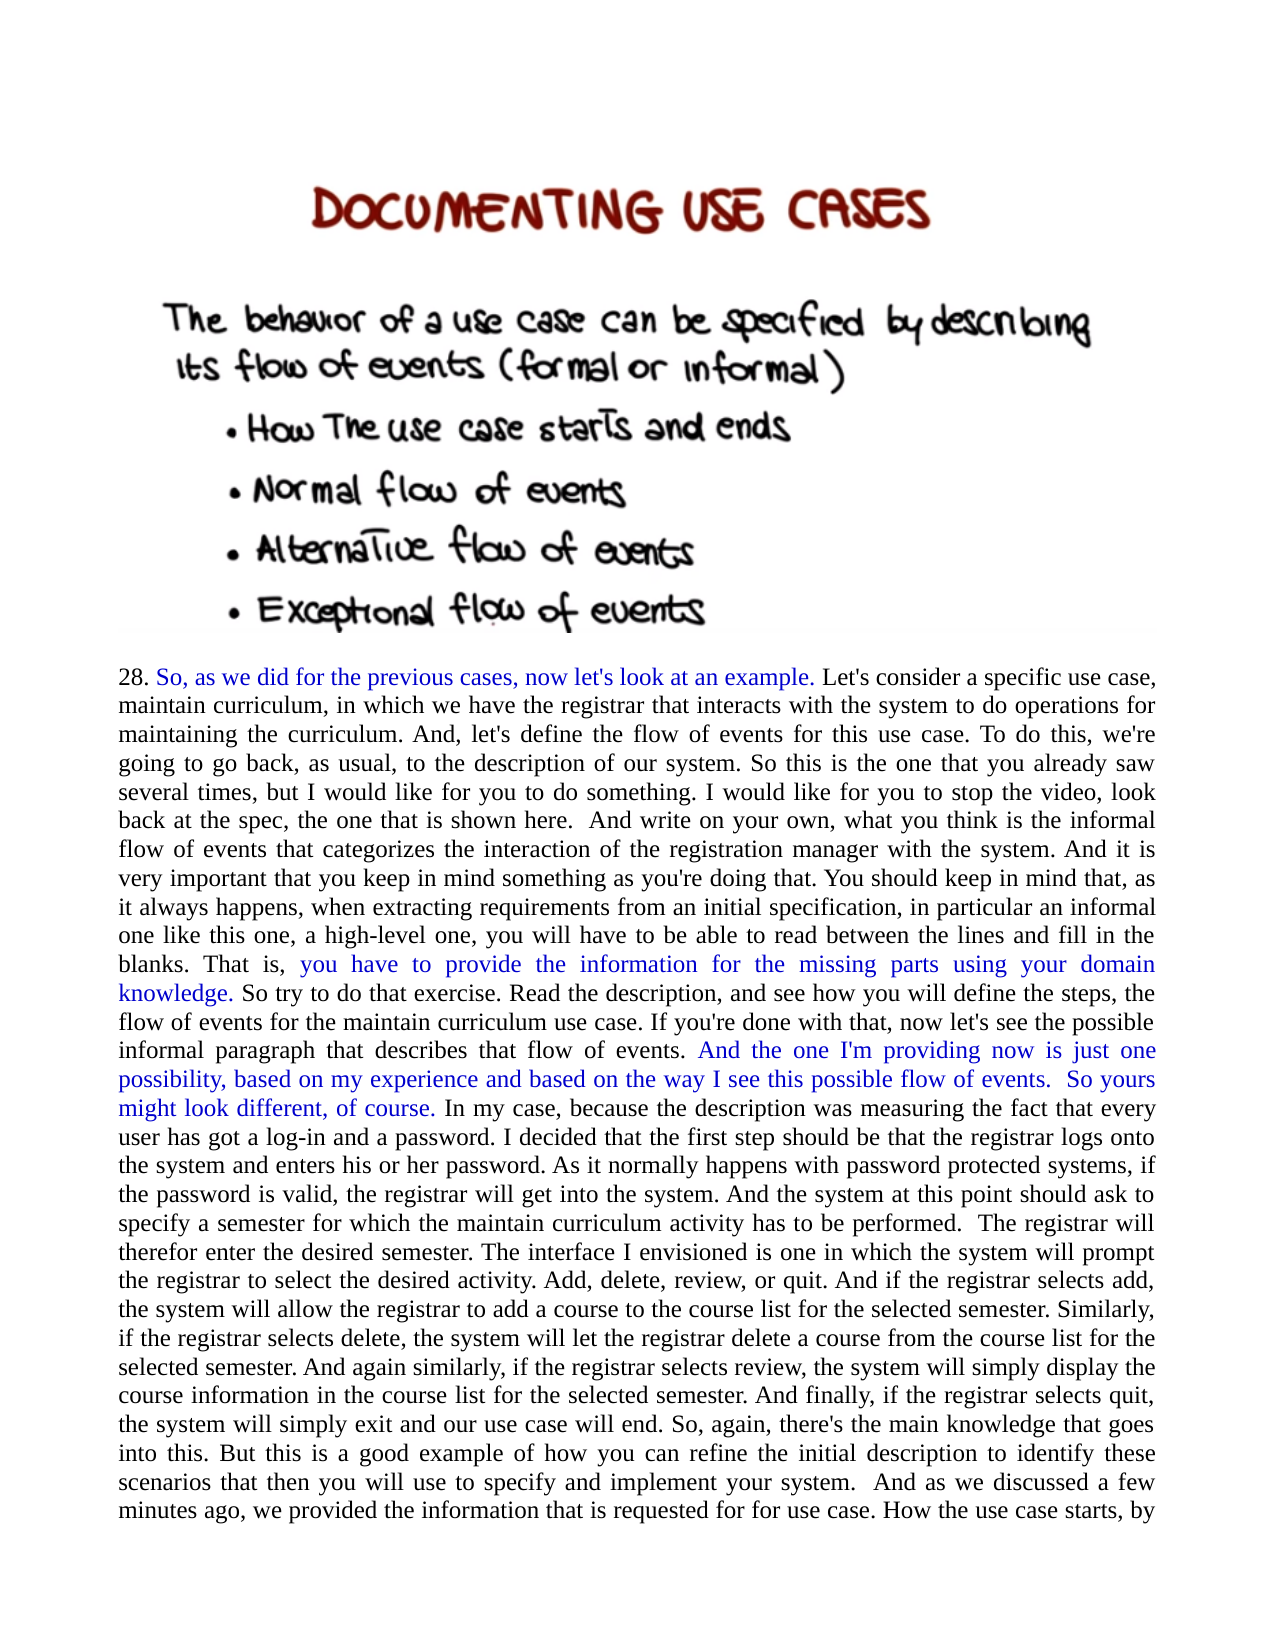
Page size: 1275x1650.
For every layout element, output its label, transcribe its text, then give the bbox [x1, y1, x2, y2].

text 28. So, as we did for the previous cases, now let's look at an example. Let's consider a specific use case, maintain curriculum, in which we have the registrar that interacts with the system to do operations for maintaining the curriculum. And, let's define the flow of events for this use case. To do this, we're going to go back, as usual, to the description of our system. So this is the one that you already saw several times, but I would like for you to do something. I would like for you to stop the video, look back at the spec, the one that is shown here. And write on your own, what you think is the informal flow of events that categorizes the interaction of the registration manager with the system. And it is very important that you keep in mind something as you're doing that. You should keep in mind that, as it always happens, when extracting requirements from an initial specification, in particular an informal one like this one, a high-level one, you will have to be able to read between the lines and fill in the blanks. That is, you have to provide the information for the missing parts using your domain knowledge. So try to do that exercise. Read the description, and see how you will define the steps, the flow of events for the maintain curriculum use case. If you're done with that, now let's see the possible informal paragraph that describes that flow of events. And the one I'm providing now is just one possibility, based on my experience and based on the way I see this possible flow of events. So yours might look different, of course. In my case, because the description was measuring the fact that every user has got a log-in and a password. I decided that the first step should be that the registrar logs onto the system and enters his or her password. As it normally happens with password protected systems, if the password is valid, the registrar will get into the system. And the system at this point should ask to specify a semester for which the maintain curriculum activity has to be performed. The registrar will therefor enter the desired semester. The interface I envisioned is one in which the system will prompt the registrar to select the desired activity. Add, delete, review, or quit. And if the registrar selects add, the system will allow the registrar to add a course to the course list for the selected semester. Similarly, if the registrar selects delete, the system will let the registrar delete a course from the course list for the selected semester. And again similarly, if the registrar selects review, the system will simply display the course information in the course list for the selected semester. And finally, if the registrar selects quit, the system will simply exit and our use case will end. So, again, there's the main knowledge that goes into this. But this is a good example of how you can refine the initial description to identify these scenarios that then you will use to specify and implement your system. And as we discussed a few minutes ago, we provided the information that is requested for for use case. How the use case starts, by [118, 662, 1157, 1524]
picture [118, 175, 1157, 633]
